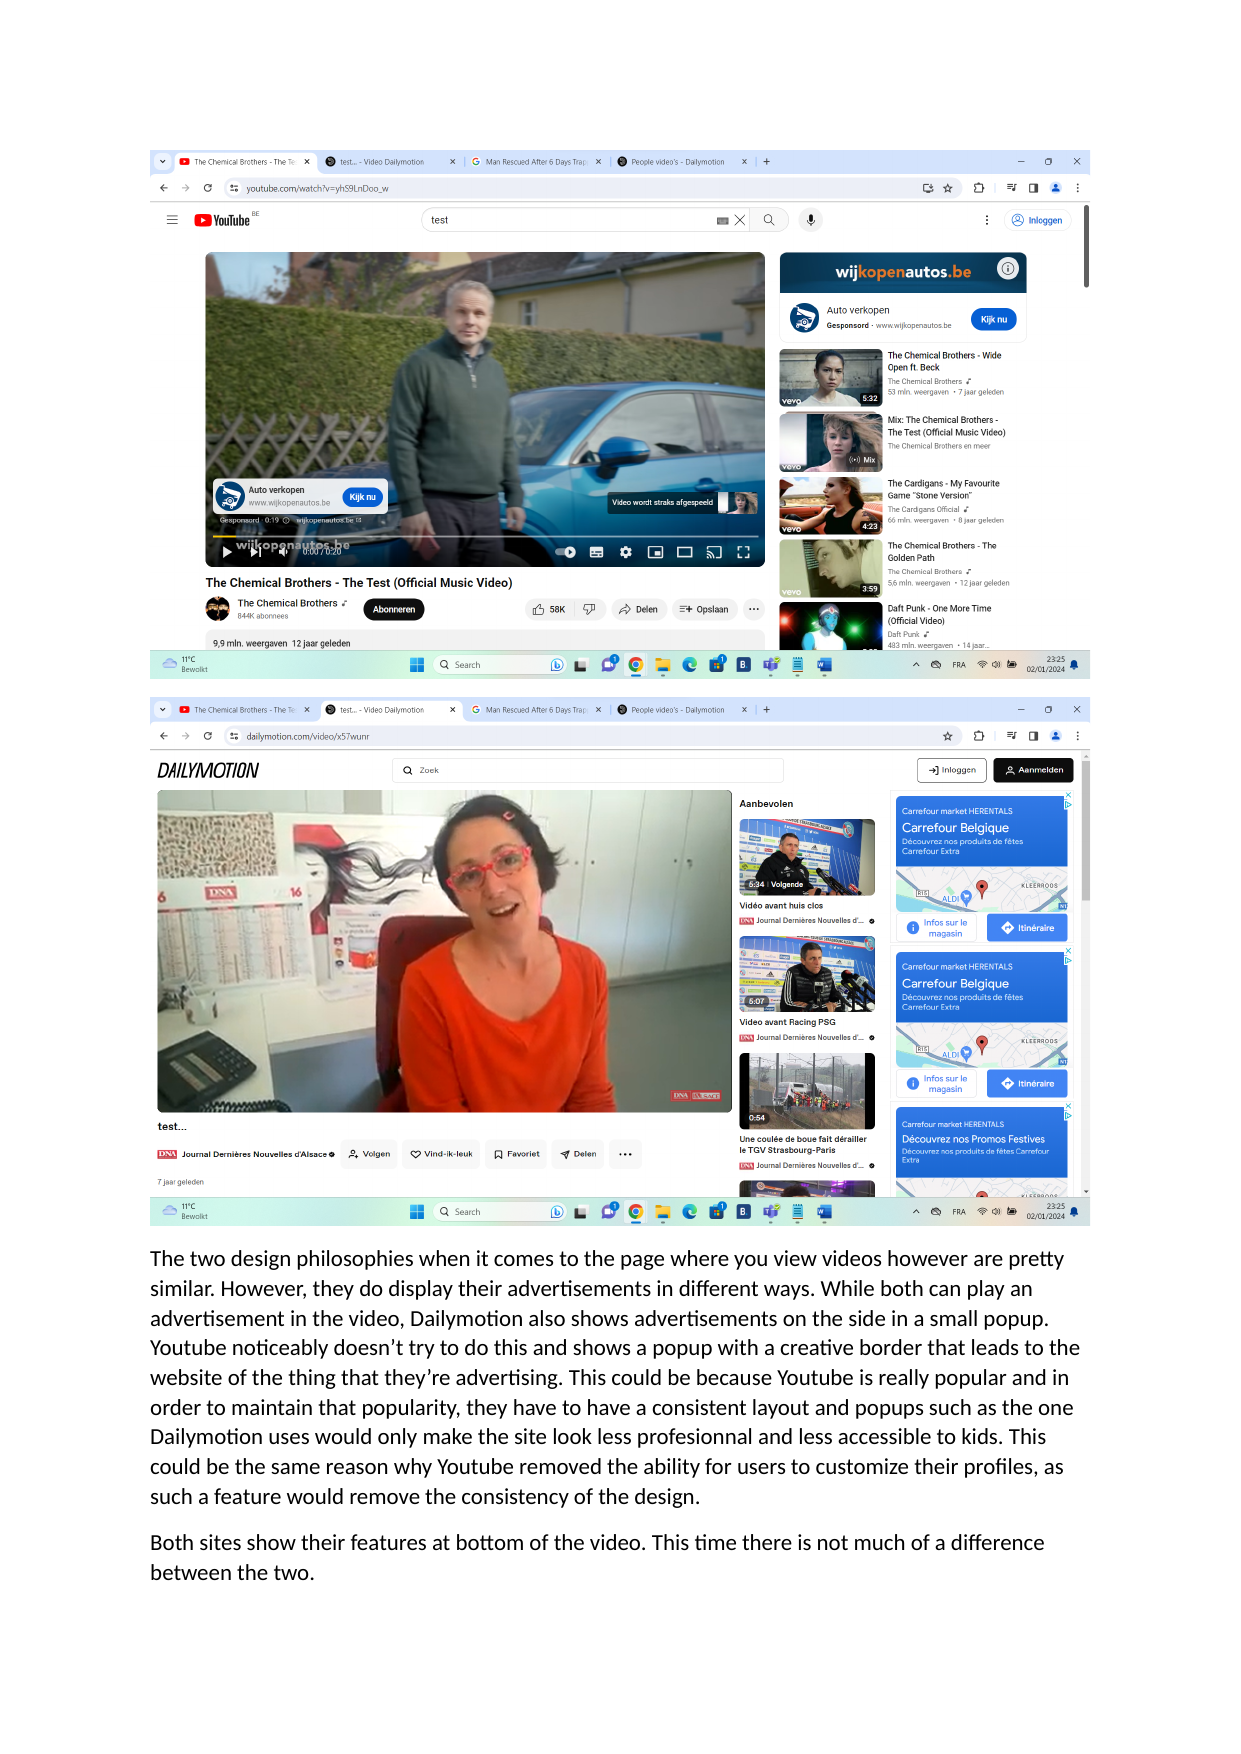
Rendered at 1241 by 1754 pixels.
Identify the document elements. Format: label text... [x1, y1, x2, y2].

text Both sites show their features at bottom of the video. This time there is not much of a difference between the two. [150, 1528, 1090, 1586]
text The two design philosophies when it comes to the page where you view videos however are pretty similar. However, they do display their advertisements in different ways. While both can play an advertisement in the video, Dailymotion also shows advertisements on the side in a small popup. Youtube noticeably doesn’t try to do this and shows a popup with a creative border that leads to the website of the thing that they’re advertising. This could be because Youtube is really popular and in order to maintain that popularity, they have to have a consistent layout and popups such as the one Dailymotion uses would only make the site look less profesionnal and less accessible to kids. This could be the same reason why Youtube removed the ability for users to customize their profiles, as such a feature would remove the consistency of the design. [150, 1244, 1090, 1510]
